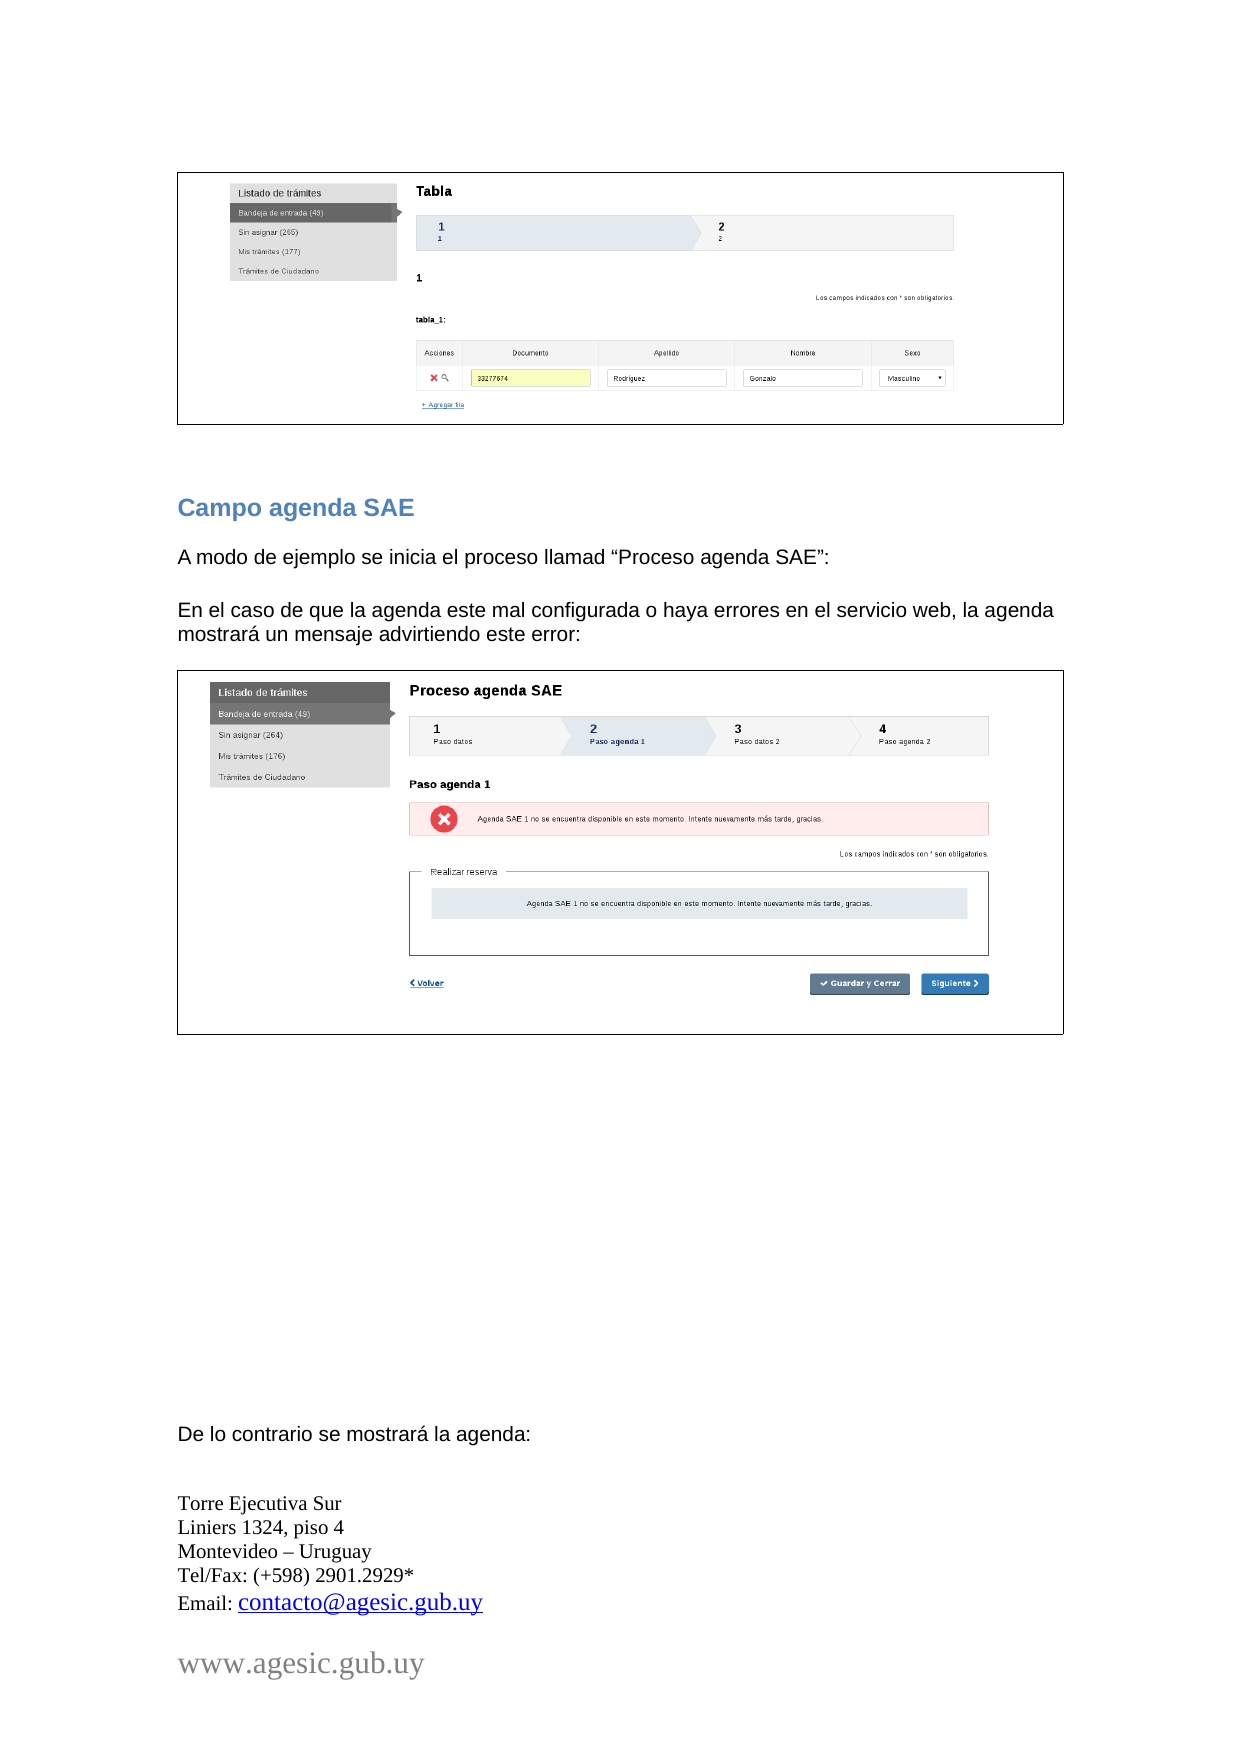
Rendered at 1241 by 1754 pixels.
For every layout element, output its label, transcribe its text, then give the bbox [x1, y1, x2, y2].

text A modo de ejemplo se inicia el proceso llamad “Proceso agenda SAE”: [177, 545, 1063, 569]
text De lo contrario se mostrará la agenda: [177, 1422, 1063, 1446]
subtitle Campo agenda SAE [177, 492, 1063, 521]
text En el caso de que la agenda este mal configurada o haya errores en el servicio web, la agenda mostrará un mensaje advirtiendo este error: [177, 598, 1063, 646]
picture [180, 174, 1060, 421]
picture [180, 672, 1060, 1031]
